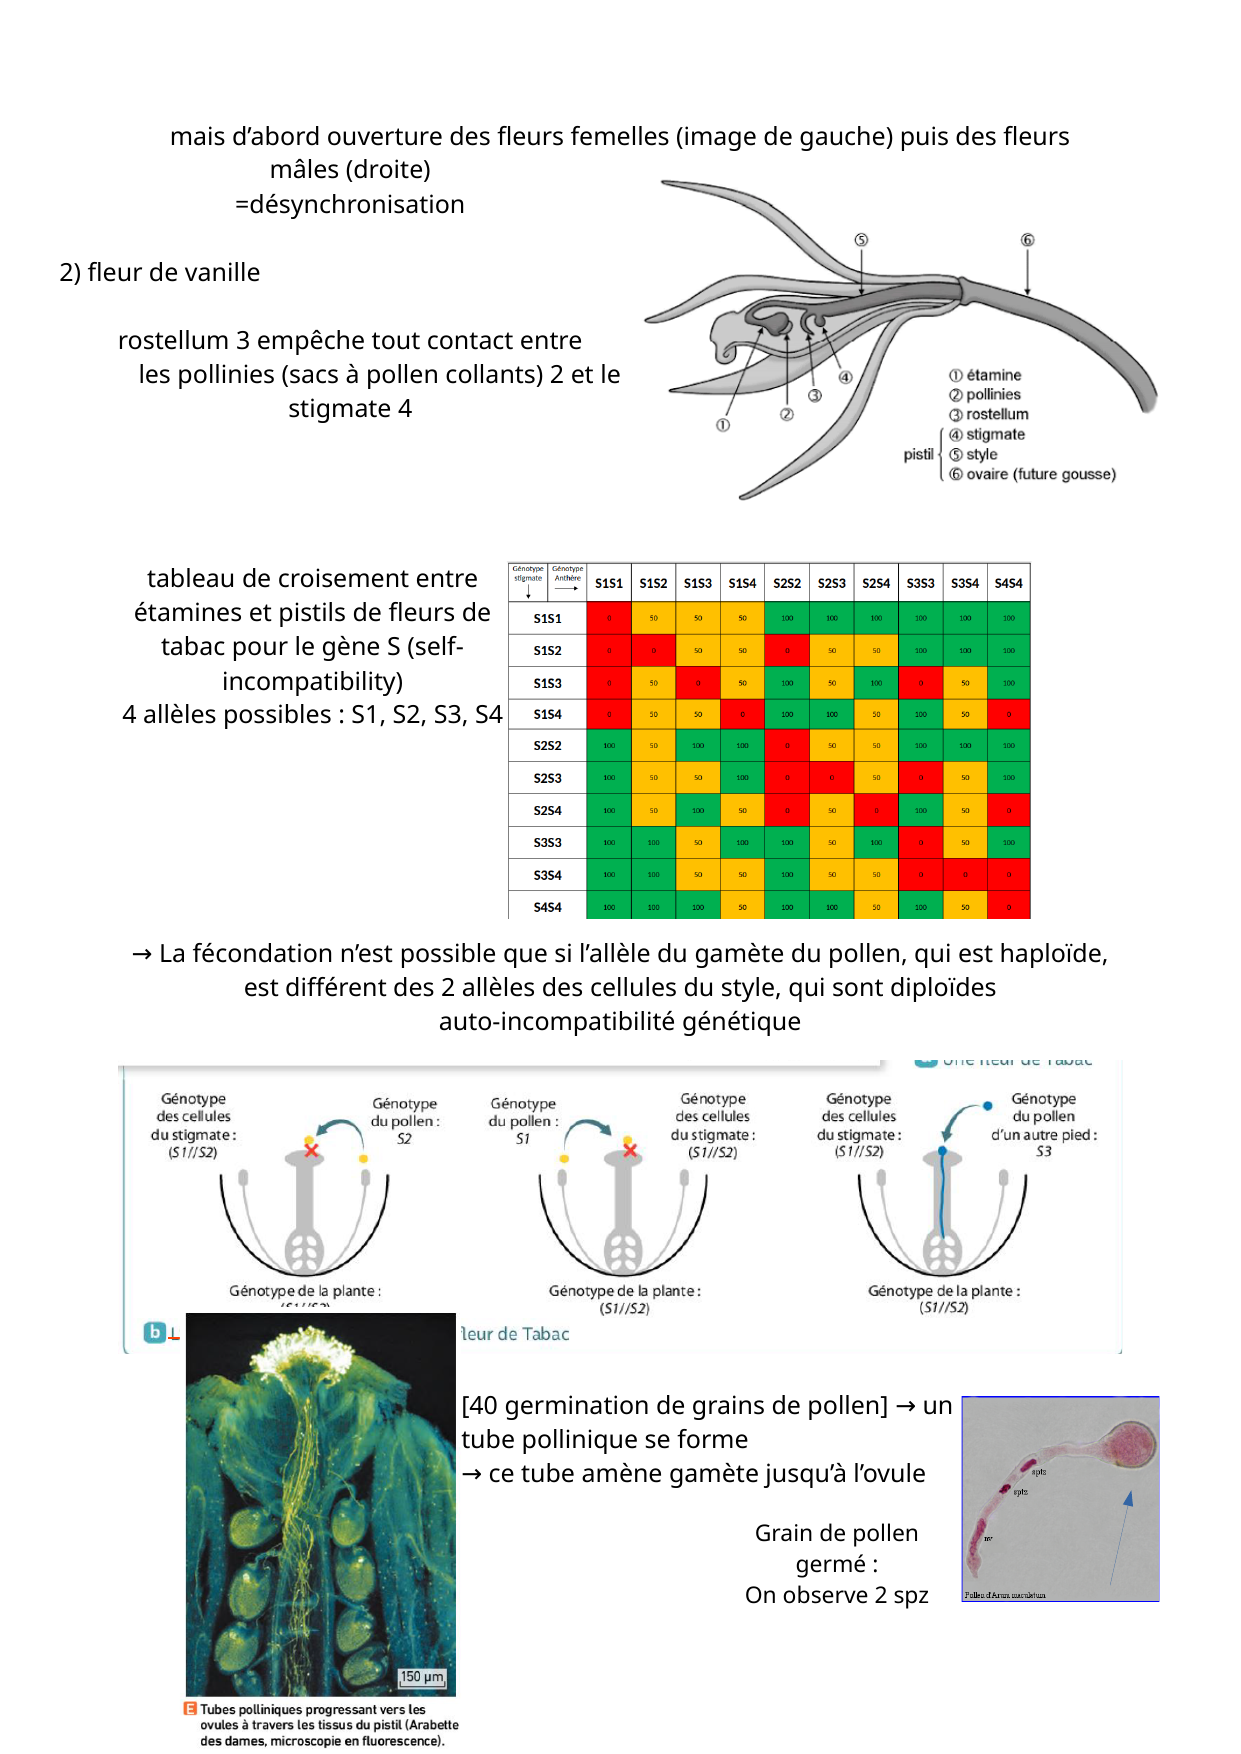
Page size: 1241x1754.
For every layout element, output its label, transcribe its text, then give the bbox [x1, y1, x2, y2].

text stigmate 4 [59, 391, 641, 425]
picture [641, 176, 1170, 507]
text [118, 1456, 179, 1490]
text [118, 1388, 179, 1456]
picture [506, 561, 1032, 919]
text [1032, 561, 1122, 697]
text mâles (droite) [59, 152, 1122, 186]
text 2) fleur de vanille [59, 254, 641, 288]
text =désynchronisation [59, 186, 641, 220]
text mais d’abord ouverture des fleurs femelles (image de gauche) puis des fleurs [118, 118, 1122, 152]
text tableau de croisement entre étamines et pistils de fleurs de tabac pour le gène S (self-incompatibility) [118, 561, 506, 697]
text rostellum 3 empêche tout contact entre [59, 322, 641, 357]
text → La fécondation n’est possible que si l’allèle du gamète du pollen, qui est haploïde, est différent des 2 allèles des cellules du style, qui sont diploïdes [118, 936, 1122, 1004]
picture [118, 1060, 1123, 1754]
text [1032, 697, 1122, 731]
text 4 allèles possibles : S1, S2, S3, S4 [118, 697, 506, 731]
text auto-incompatibilité génétique [118, 1004, 1122, 1038]
text → ce tube amène gamète jusqu’à l’ovule [462, 1456, 961, 1490]
text les pollinies (sacs à pollen collants) 2 et le [118, 357, 641, 391]
text [40 germination de grains de pollen] → un tube pollinique se forme [462, 1388, 1122, 1456]
picture [961, 1396, 1160, 1602]
